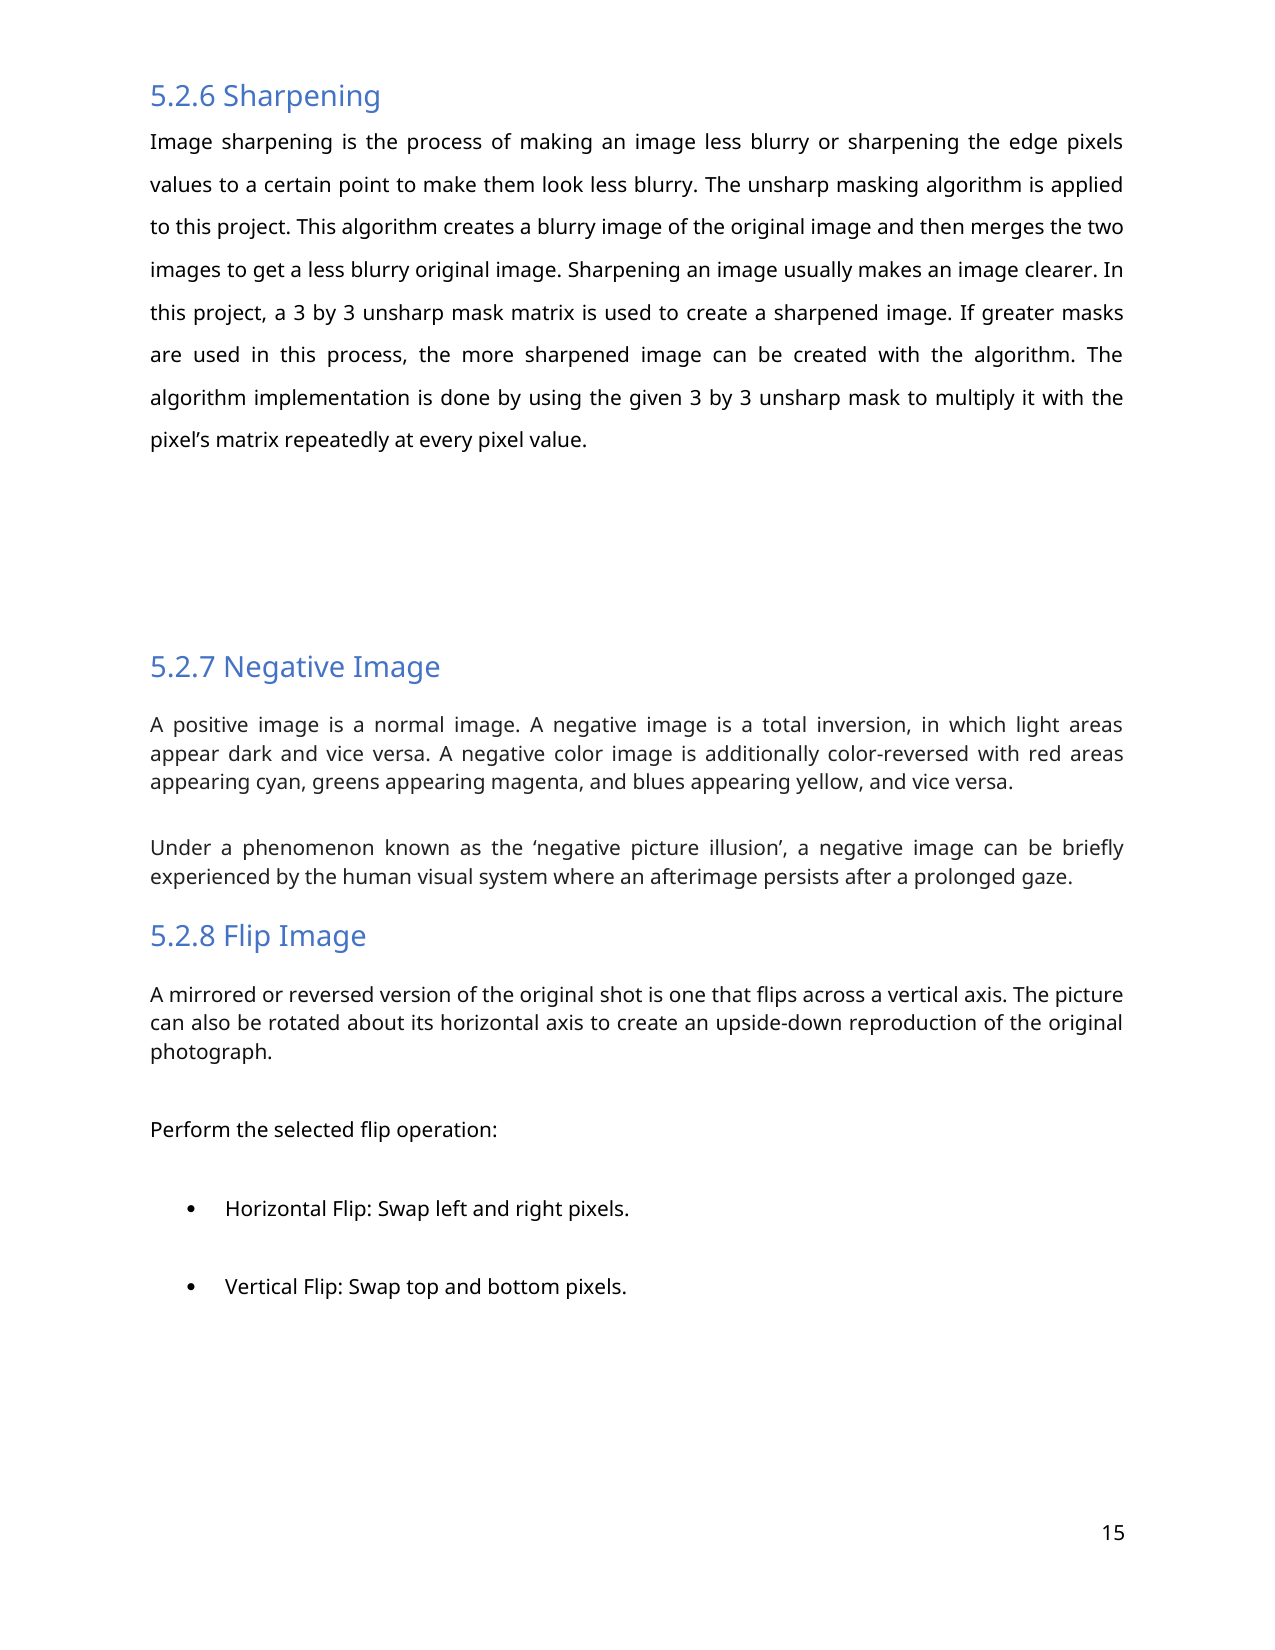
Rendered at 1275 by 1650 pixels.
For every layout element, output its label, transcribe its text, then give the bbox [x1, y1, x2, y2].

text A positive image is a normal image. A negative image is a total inversion, in which light areas appear dark and vice versa. A negative color image is additionally color-reversed with red areas appearing cyan, greens appearing magenta, and blues appearing yellow, and vice versa. [150, 711, 1125, 796]
text Image sharpening is the process of making an image less blurry or sharpening the edge pixels values to a certain point to make them look less blurry. The unsharp masking algorithm is applied to this project. This algorithm creates a blurry image of the original image and then merges the two images to get a less blurry original image. Sharpening an image usually makes an image clearer. In this project, a 3 by 3 unsharp mask matrix is used to create a sharpened image. If greater masks are used in this process, the more sharpened image can be created with the algorithm. The algorithm implementation is done by using the given 3 by 3 unsharp mask to multiply it with the pixel’s matrix repeatedly at every pixel value. [150, 127, 1125, 454]
text 5.2.8 Flip Image [150, 915, 1125, 955]
text A mirrored or reversed version of the original shot is one that flips across a vertical axis. The picture can also be rotated about its horizontal axis to create an upside-down reproduction of the original photograph. [150, 980, 1125, 1065]
list Vertical Flip: Swap top and bottom pixels. [187, 1272, 1125, 1301]
text Perform the selected flip operation: [150, 1115, 1125, 1144]
text Under a phenomenon known as the ‘negative picture illusion’, a negative image can be briefly experienced by the human visual system where an afterimage persists after a prolonged gaze. [150, 833, 1125, 890]
text 5.2.7 Negative Image [150, 646, 1125, 686]
text 5.2.6 Sharpening [150, 75, 1125, 115]
list Horizontal Flip: Swap left and right pixels. [187, 1194, 1125, 1222]
